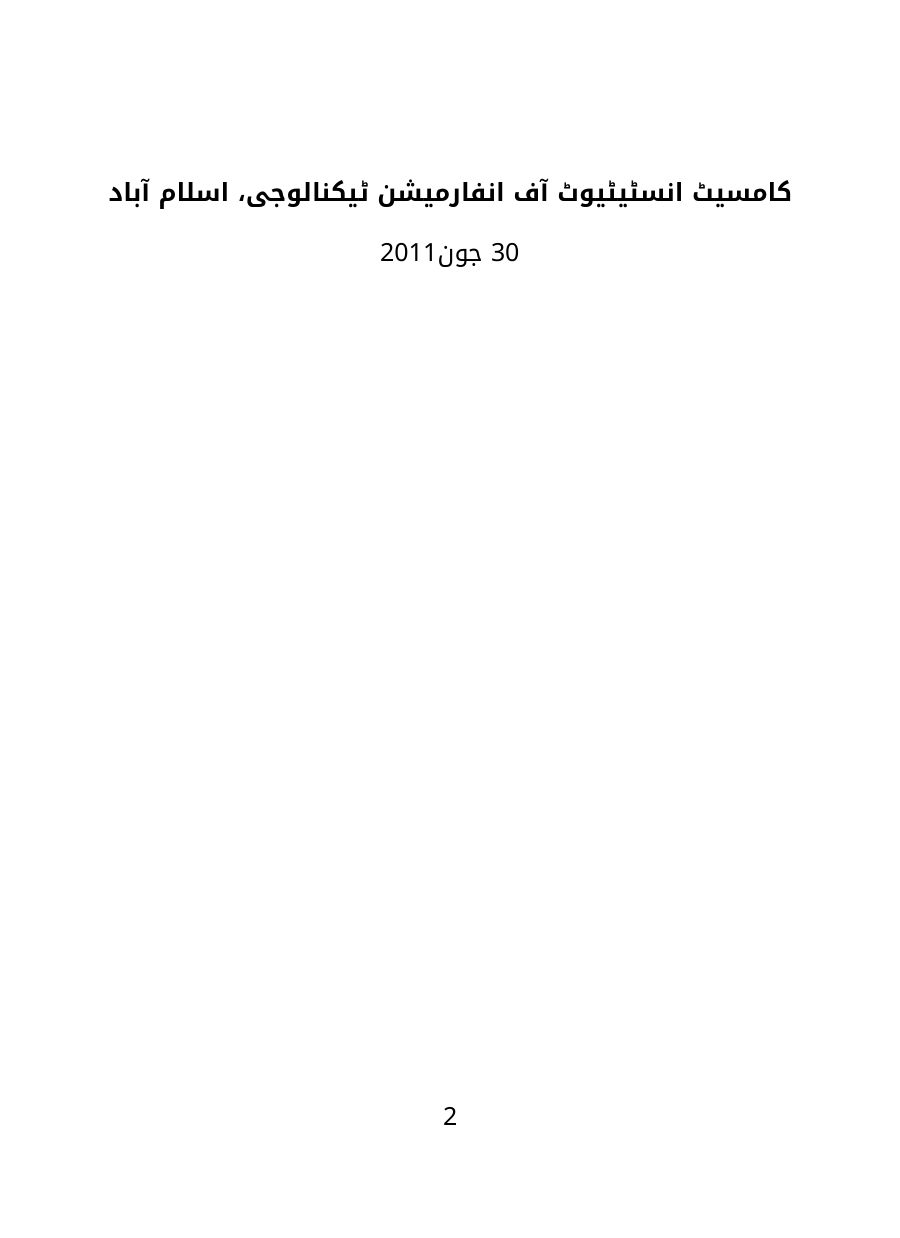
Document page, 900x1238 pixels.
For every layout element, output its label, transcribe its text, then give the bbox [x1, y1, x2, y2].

text کامسیٹ انسٹیٹیوٹ آف انفارمیشن ٹیکنالوجی، اسلام آباد [105, 169, 795, 216]
text 30 جون2011 [105, 229, 795, 276]
